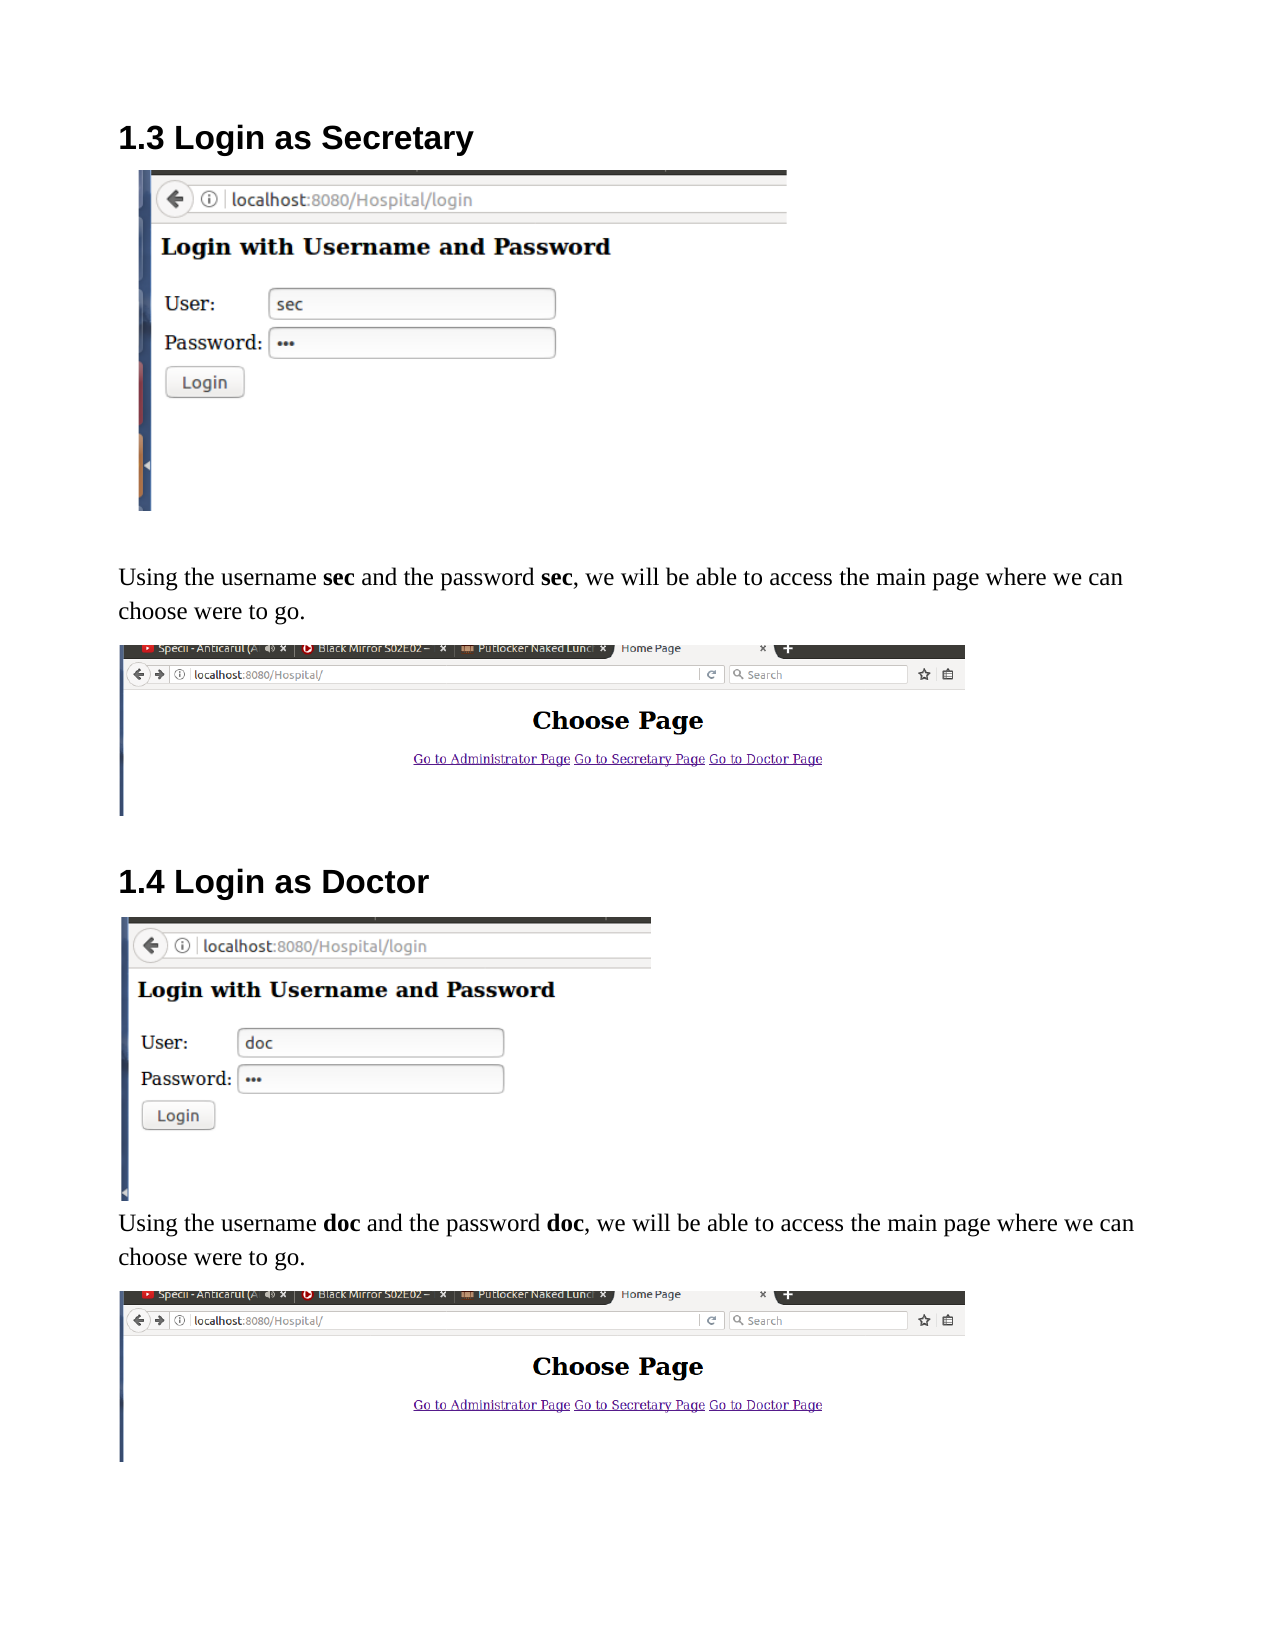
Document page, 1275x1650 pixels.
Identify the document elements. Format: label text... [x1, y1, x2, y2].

text Using the username doc and the password doc, we will be able to access the main page where we can choose were to go. [118, 1208, 1157, 1271]
picture [119, 645, 965, 816]
picture [121, 917, 208, 1201]
text Using the username sec and the password sec, we will be able to access the main page where we can choose were to go. [118, 562, 1157, 625]
subtitle 1.4 Login as Doctor [118, 862, 1157, 901]
picture [138, 170, 258, 511]
picture [119, 1291, 965, 1462]
subtitle 1.3 Login as Secretary [118, 118, 1157, 157]
